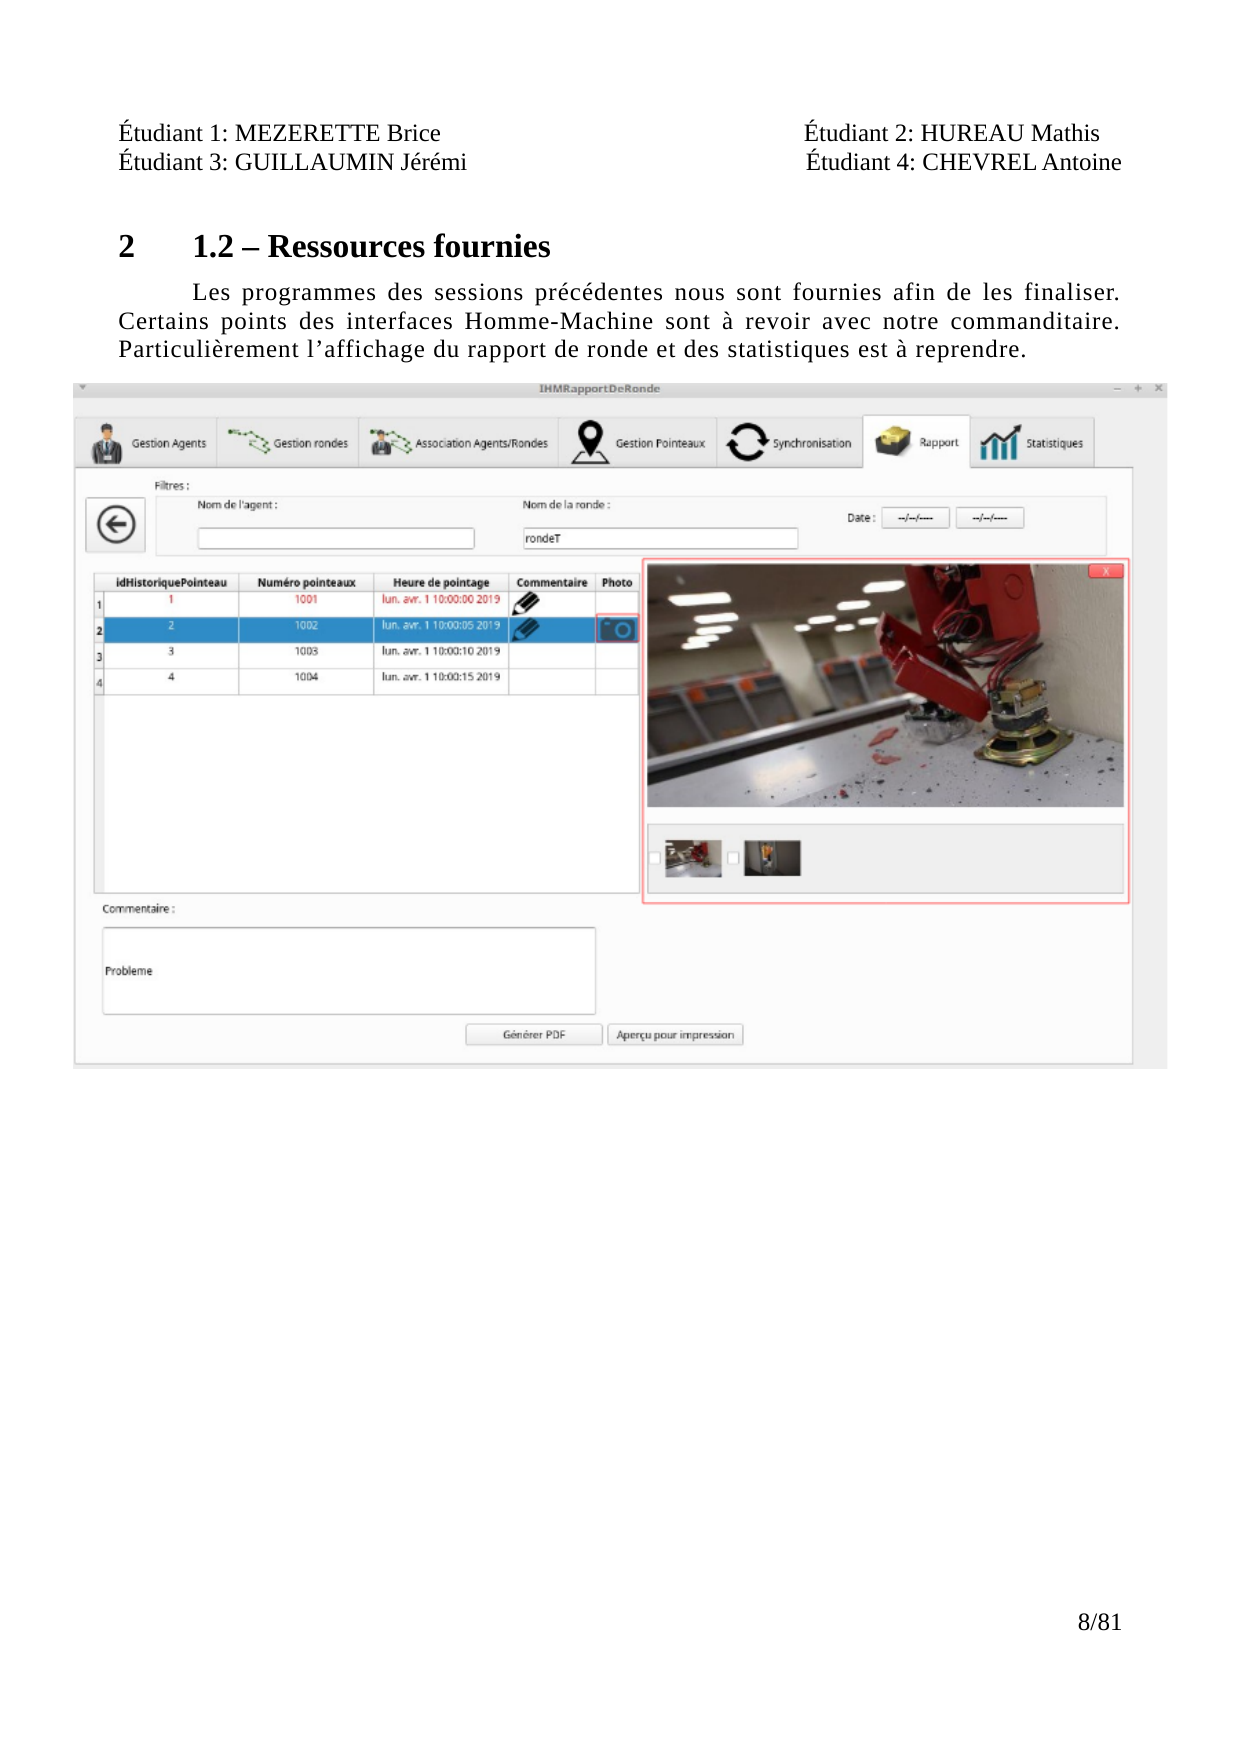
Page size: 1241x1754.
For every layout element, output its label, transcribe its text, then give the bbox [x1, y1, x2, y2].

subtitle 1.2 – Ressources fournies [118, 226, 1122, 264]
text Les programmes des sessions précédentes nous sont fournies afin de les finaliser. Certains points des interfaces Homme-Machine sont à revoir avec notre commanditaire. Particulièrement l’affichage du rapport de ronde et des statistiques est à reprendre. [118, 277, 1122, 363]
picture [73, 383, 1168, 1069]
